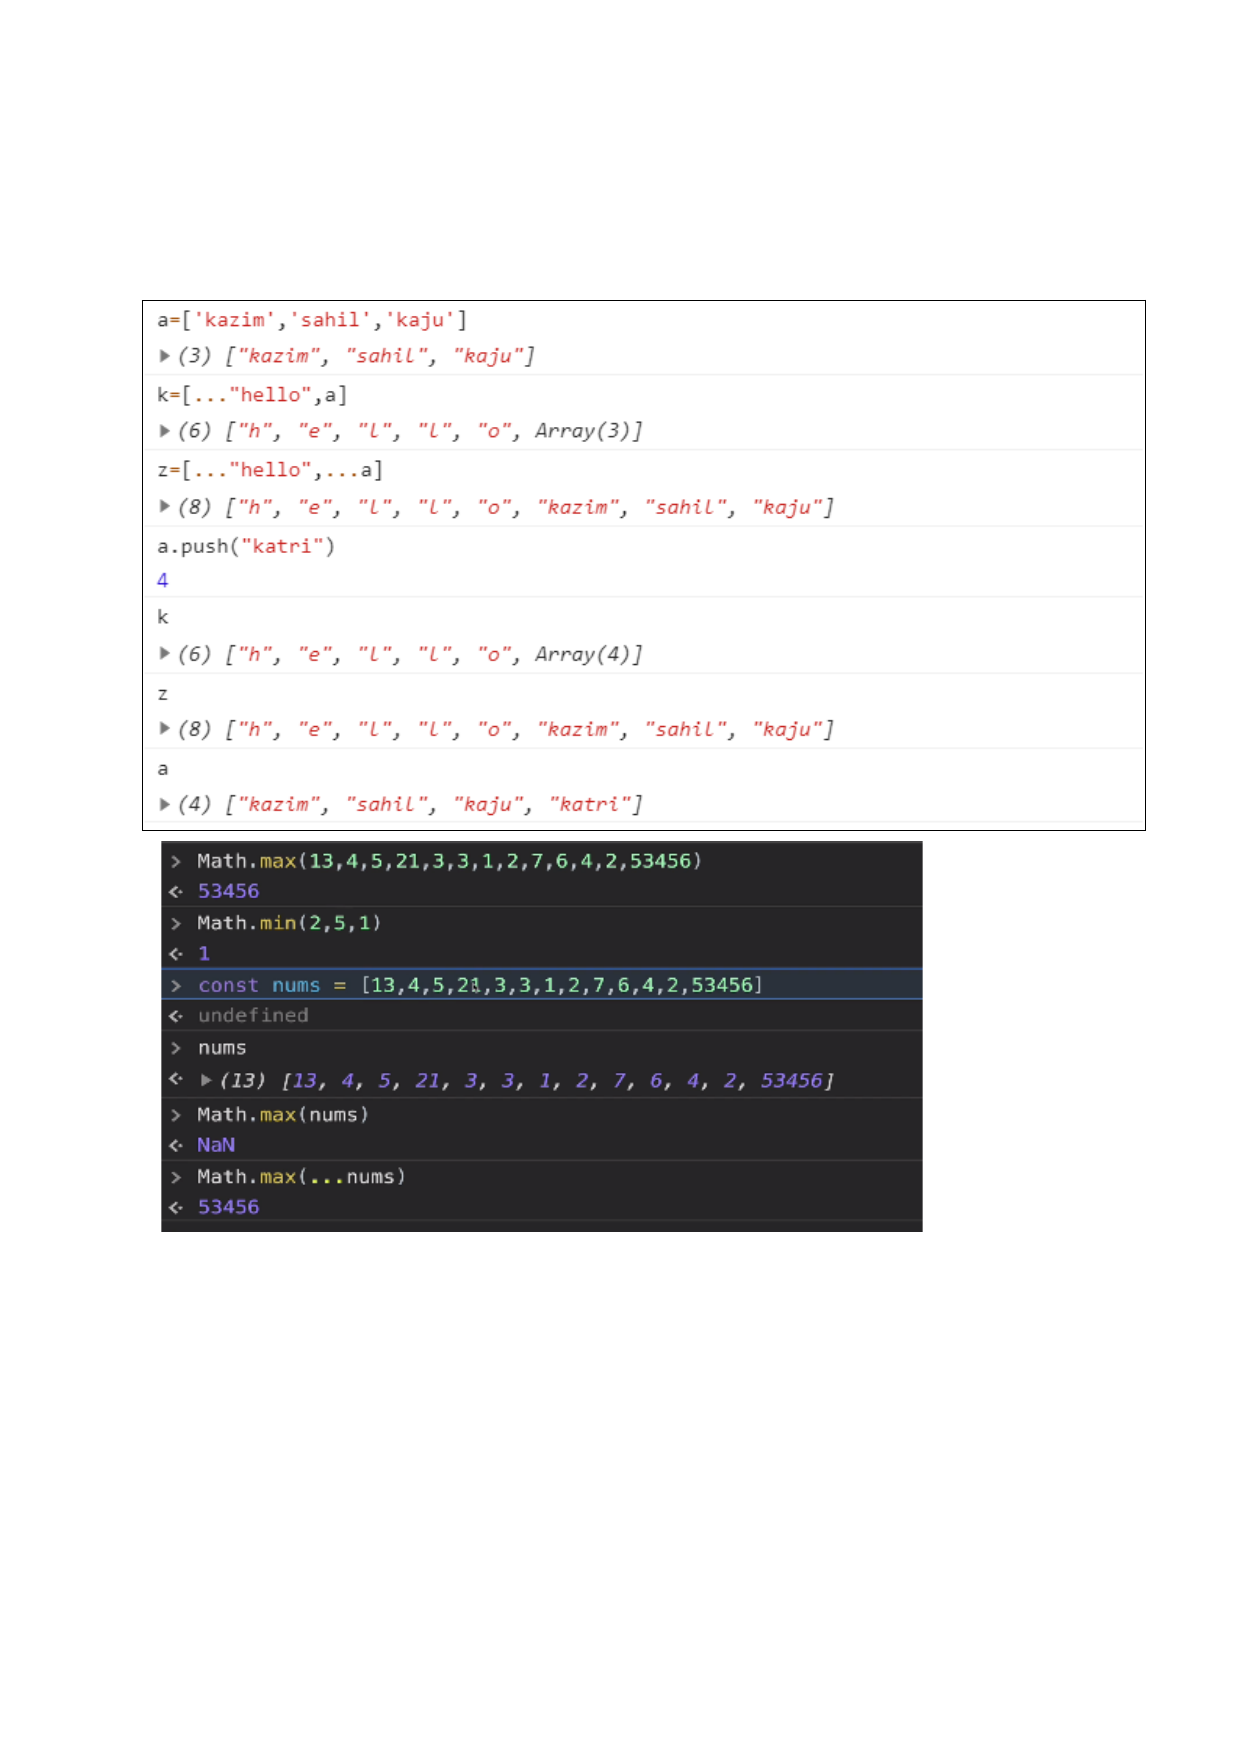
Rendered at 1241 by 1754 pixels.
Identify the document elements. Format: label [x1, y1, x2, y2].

picture [161, 841, 923, 1232]
picture [144, 302, 1143, 827]
